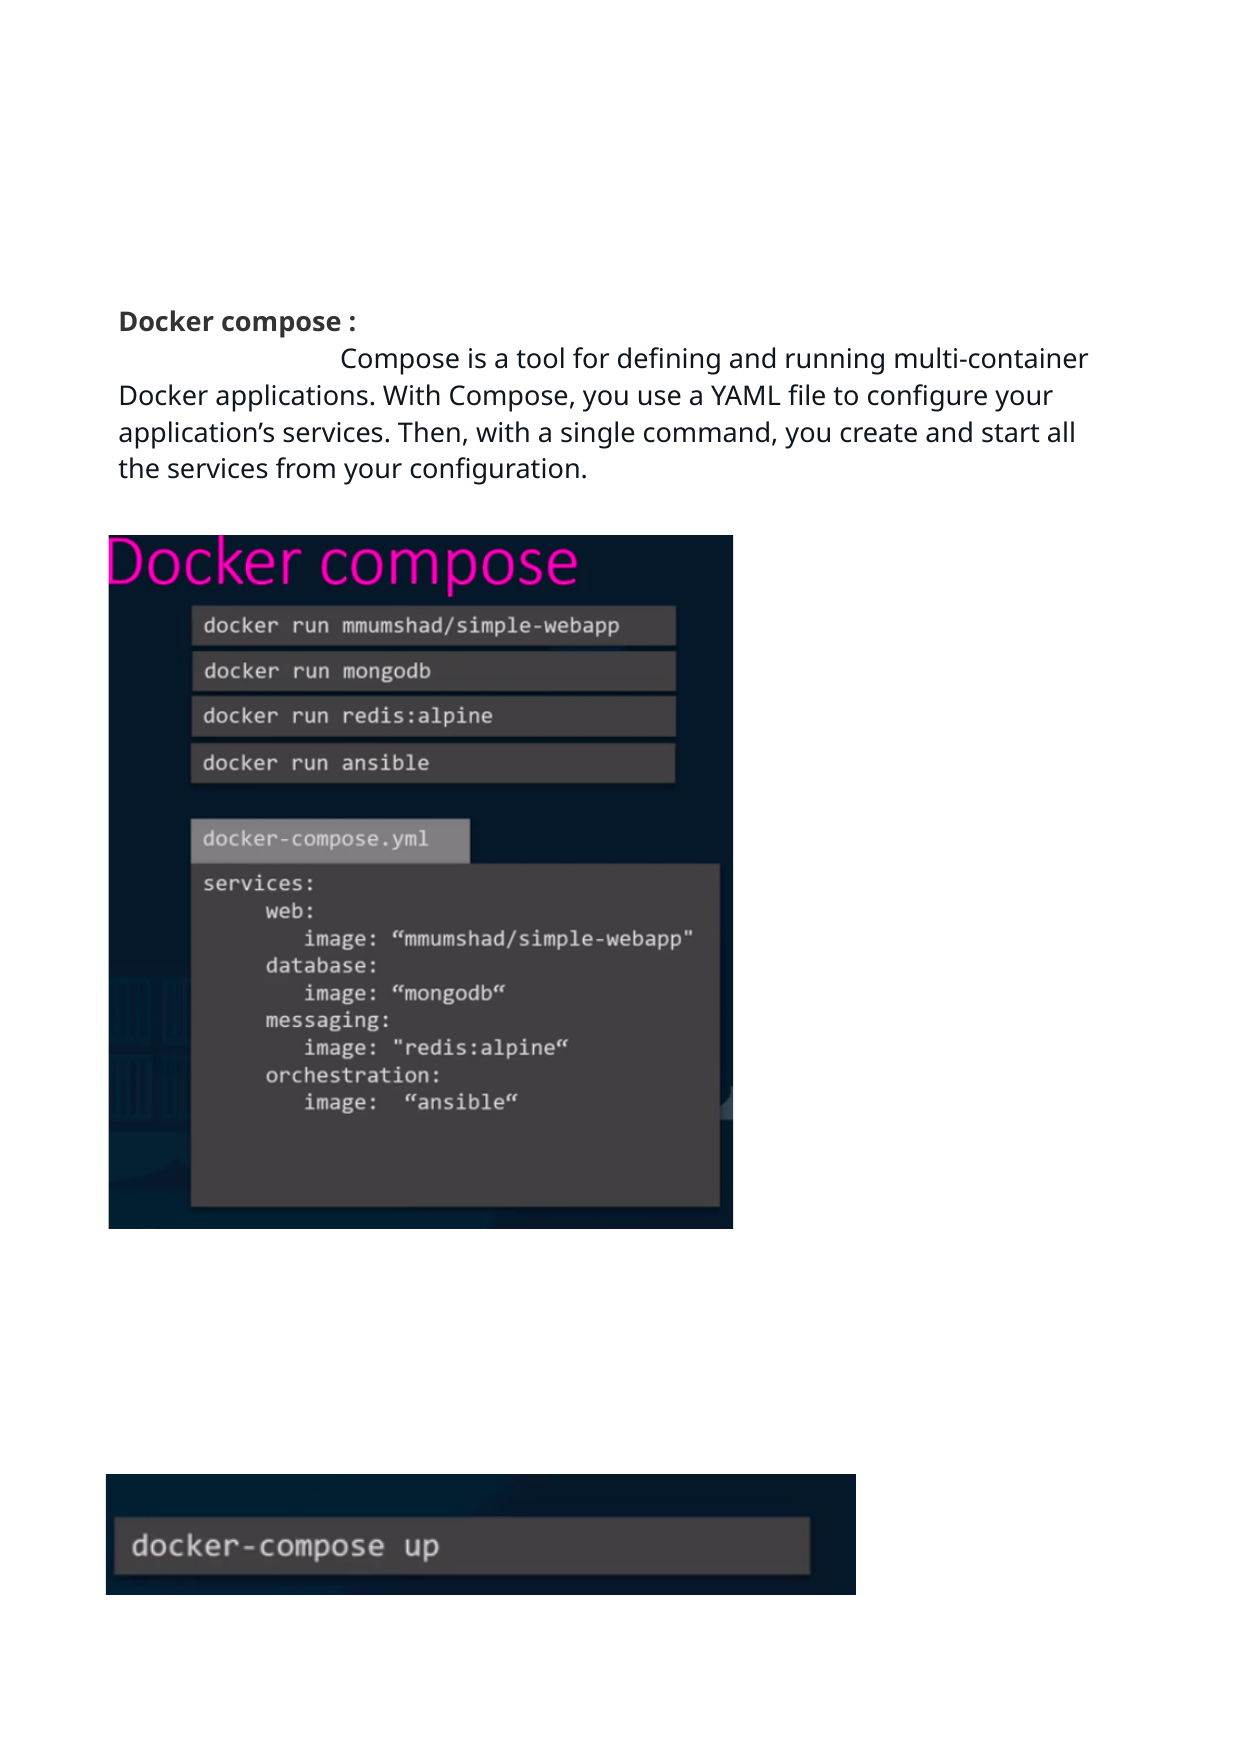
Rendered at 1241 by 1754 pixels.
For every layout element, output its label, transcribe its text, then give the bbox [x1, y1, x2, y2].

text Docker compose : [118, 302, 1122, 339]
text Compose is a tool for defining and running multi-container Docker applications. With Compose, you use a YAML file to configure your application’s services. Then, with a single command, you create and start all the services from your configuration. [118, 339, 1122, 487]
